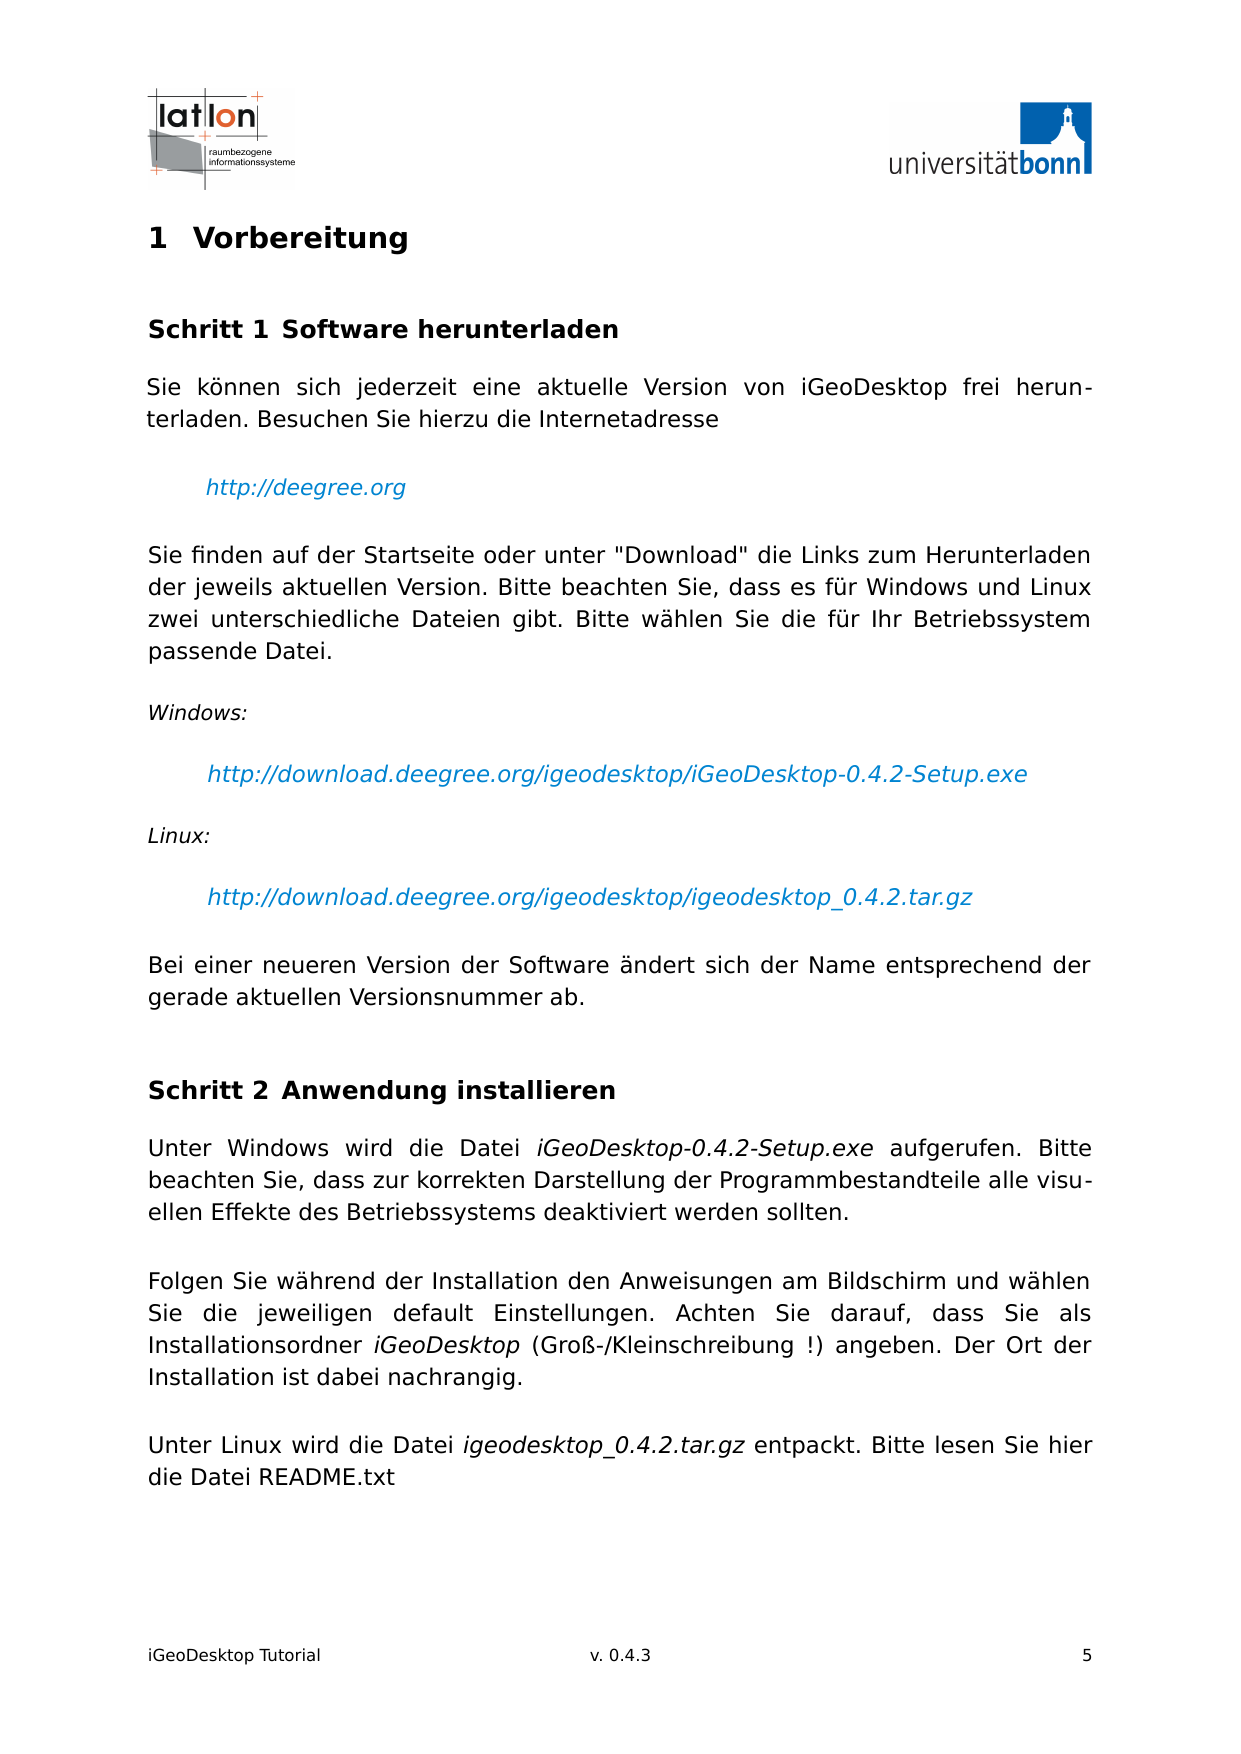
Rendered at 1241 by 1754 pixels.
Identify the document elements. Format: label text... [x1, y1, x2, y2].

text Sie finden auf der Startseite oder unter "Download" die Links zum Herunterladen der jeweils aktuellen Version. Bitte beachten Sie, dass es für Windows und Linux zwei unterschiedliche Dateien gibt. Bitte wählen Sie die für Ihr Betriebssystem passende Datei. [148, 542, 1092, 665]
text Unter Linux wird die Datei igeodesktop_0.4.2.tar.gz entpackt. Bitte lesen Sie hier die Datei README.txt [148, 1432, 1092, 1491]
subtitle Software herunterladen [148, 315, 1092, 344]
text http://download.deegree.org/igeodesktop/iGeoDesktop-0.4.2-Setup.exe [207, 761, 1092, 788]
text Sie können sich jederzeit eine aktuelle Version von iGeoDesktop frei herun­terladen. Besuchen Sie hierzu die Internetadresse [146, 374, 1092, 433]
picture [147, 88, 295, 190]
text http://download.deegree.org/igeodesktop/igeodesktop_0.4.2.tar.gz [207, 884, 1092, 910]
subtitle Vorbereitung [148, 221, 1092, 255]
text Linux: [148, 824, 1092, 848]
picture [889, 102, 1093, 174]
text Windows: [148, 701, 1092, 725]
subtitle Anwendung installieren [148, 1076, 1092, 1105]
text Unter Windows wird die Datei iGeoDesktop-0.4.2-Setup.exe aufgerufen. Bitte beachten Sie, dass zur korrekten Darstellung der Programmbestandteile alle visu­ellen Effekte des Betriebssystems deaktiviert werden sollten. [148, 1135, 1092, 1226]
text http://deegree.org [206, 475, 1092, 501]
text Folgen Sie während der Installation den Anweisungen am Bildschirm und wählen Sie die jeweiligen default Einstellungen. Achten Sie darauf, dass Sie als Installationsordner iGeoDesktop (Groß-/Kleinschreibung !) angeben. Der Ort der Installation ist dabei nachrangig. [148, 1268, 1092, 1391]
text Bei einer neueren Version der Software ändert sich der Name entsprechend der gerade aktuellen Versionsnummer ab. [148, 952, 1092, 1011]
